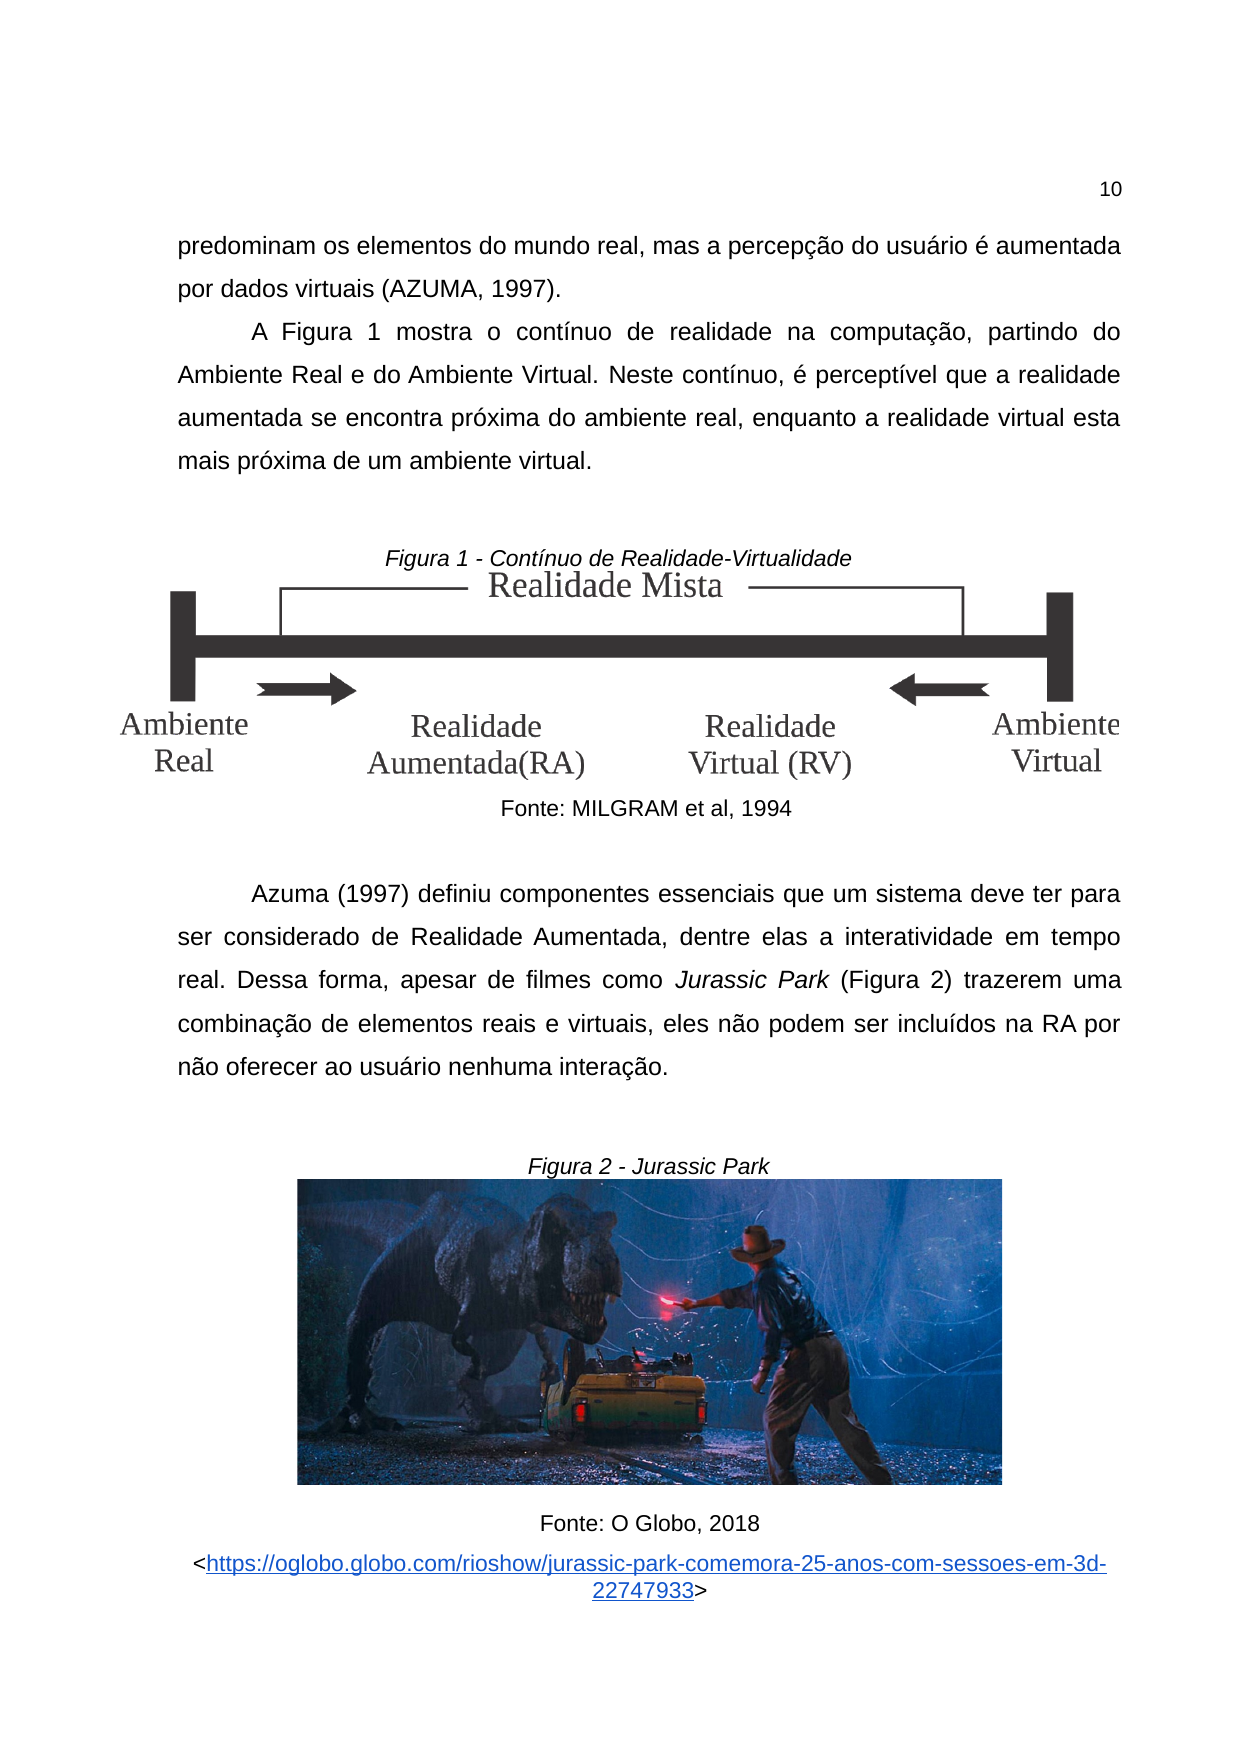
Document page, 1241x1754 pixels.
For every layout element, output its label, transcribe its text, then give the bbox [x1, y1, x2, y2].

text A Figura 1 mostra o contínuo de realidade na computação, partindo do Ambiente Real e do Ambiente Virtual. Neste contínuo, é perceptível que a realidade aumentada se encontra próxima do ambiente real, enquanto a realidade virtual esta mais próxima de um ambiente virtual. [177, 317, 1122, 475]
text <https://oglobo.globo.com/rioshow/jurassic-park-comemora-25-anos-com-sessoes-em-3d-22747933> [177, 1550, 1122, 1603]
text Figura 2 - Jurassic Park [297, 1151, 1002, 1179]
text predominam os elementos do mundo real, mas a percepção do usuário é aumentada por dados virtuais (AZUMA, 1997). [177, 231, 1122, 302]
text Figura 1 - Contínuo de Realidade-Virtualidade [177, 545, 1062, 571]
text Fonte: O Globo, 2018 [177, 1509, 1122, 1536]
picture [119, 571, 1119, 780]
text Azuma (1997) definiu componentes essenciais que um sistema deve ter para ser considerado de Realidade Aumentada, dentre elas a interatividade em tempo real. Dessa forma, apesar de filmes como Jurassic Park (Figura 2) trazerem uma combinação de elementos reais e virtuais, eles não podem ser incluídos na RA por não oferecer ao usuário nenhuma interação. [177, 879, 1122, 1081]
picture [297, 1179, 1003, 1485]
text Fonte: MILGRAM et al, 1994 [177, 793, 1122, 822]
